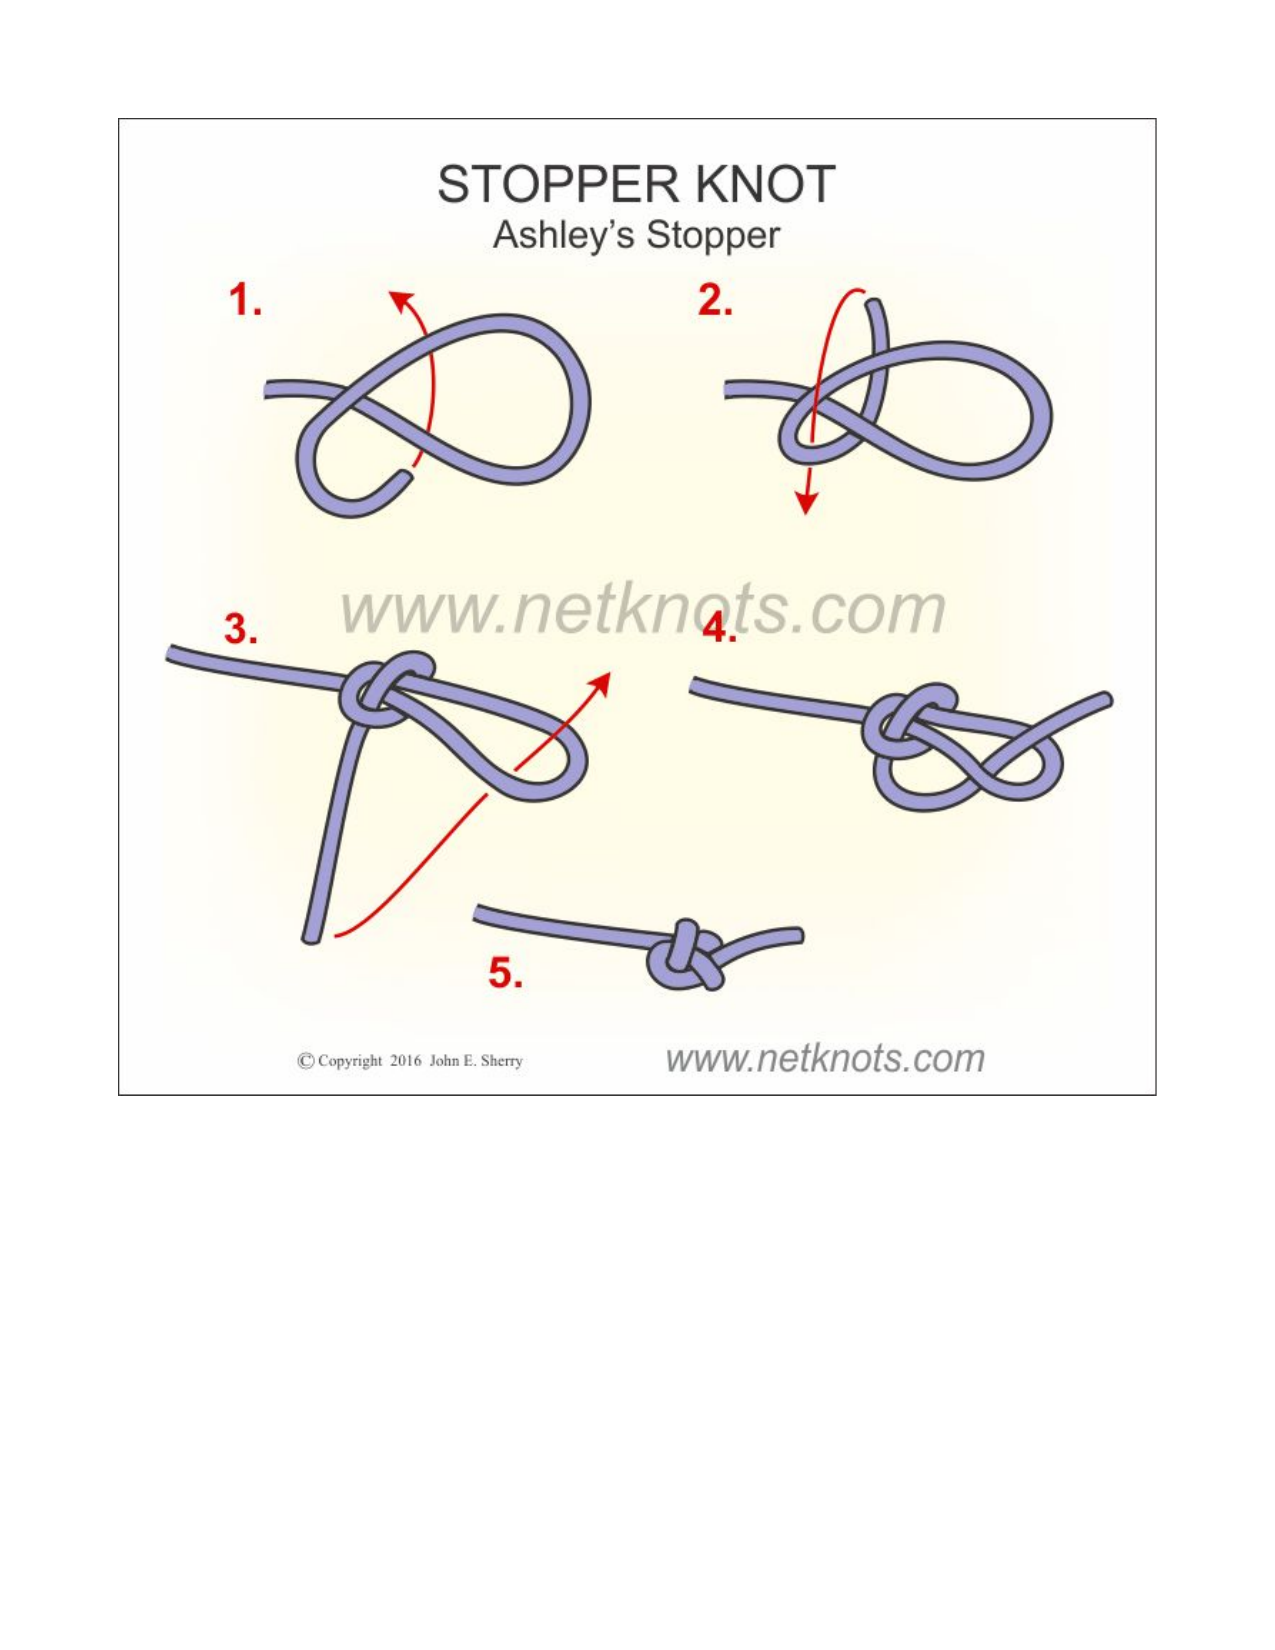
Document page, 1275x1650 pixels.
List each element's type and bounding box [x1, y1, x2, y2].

picture [118, 118, 1157, 1096]
